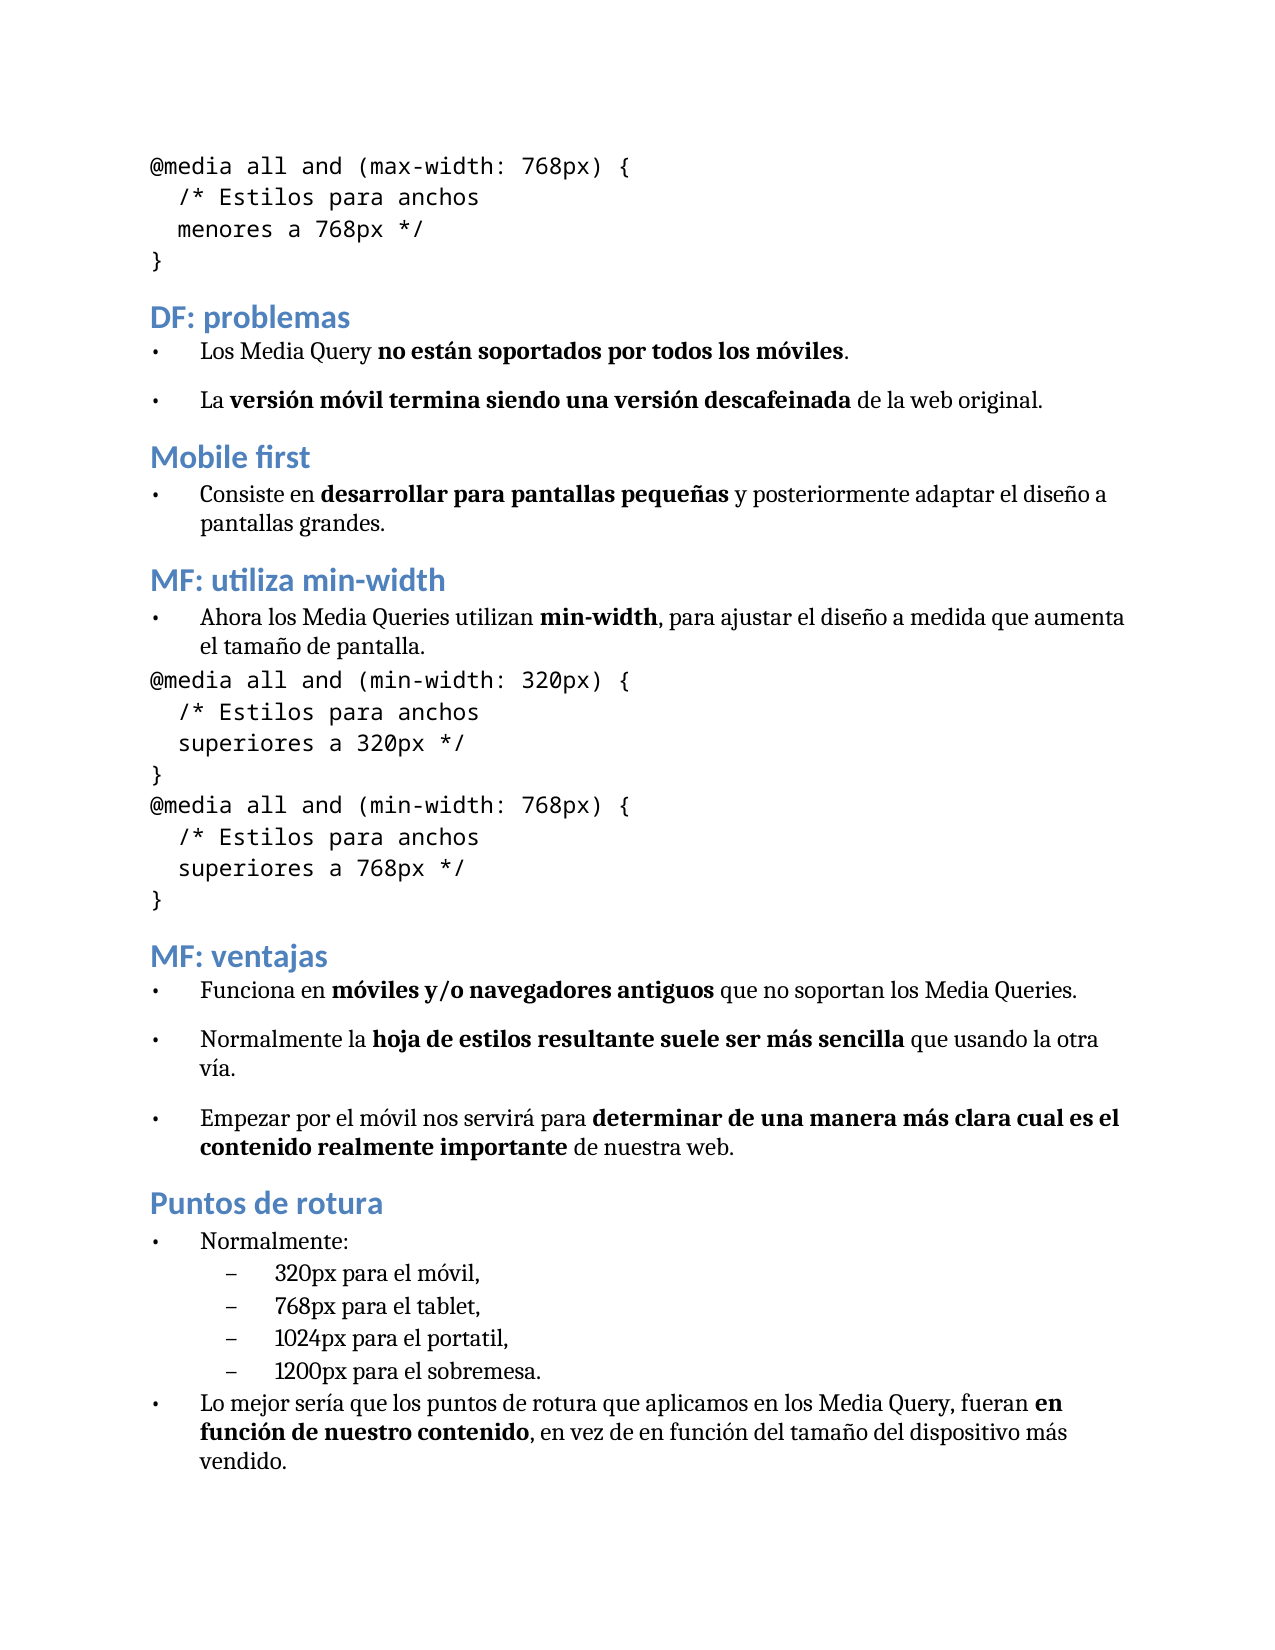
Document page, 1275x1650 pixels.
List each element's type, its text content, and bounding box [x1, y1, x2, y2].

subtitle DF: problemas [150, 296, 1125, 337]
list Empezar por el móvil nos servirá para determinar de una manera más clara cual es el contenido realmente importante de nuestra web. [150, 1104, 1125, 1161]
list 1024px para el portatil, [225, 1324, 1125, 1353]
list 1200px para el sobremesa. [225, 1357, 1125, 1385]
list La versión móvil termina siendo una versión descafeinada de la web original. [150, 386, 1125, 415]
list Ahora los Media Queries utilizan min-width, para ajustar el diseño a medida que aumenta el tamaño de pantalla. [150, 603, 1125, 661]
list Los Media Query no están soportados por todos los móviles. [150, 337, 1125, 365]
text @media all and (max-width: 768px) { /* Estilos para anchos menores a 768px */ } [150, 150, 1125, 275]
list Normalmente la hoja de estilos resultante suele ser más sencilla que usando la otra vía. [150, 1025, 1125, 1083]
list Lo mejor sería que los puntos de rotura que aplicamos en los Media Query, fueran en función de nuestro contenido, en vez de en función del tamaño del dispositivo más vendido. [150, 1389, 1125, 1475]
subtitle Mobile first [150, 436, 1125, 476]
subtitle MF: utiliza min-width [150, 558, 1125, 599]
subtitle Puntos de rotura [150, 1182, 1125, 1223]
list Consiste en desarrollar para pantallas pequeñas y posteriormente adaptar el diseño a pantallas grandes. [150, 480, 1125, 538]
subtitle MF: ventajas [150, 935, 1125, 976]
list 768px para el tablet, [225, 1292, 1125, 1320]
list 320px para el móvil, [225, 1259, 1125, 1288]
list Funciona en móviles y/o navegadores antiguos que no soportan los Media Queries. [150, 976, 1125, 1004]
text @media all and (min-width: 320px) { /* Estilos para anchos superiores a 320px */ } @media all and (min-width: 768px) { /* Estilos para anchos superiores a 768px */ } [150, 664, 1125, 914]
list Normalmente: [150, 1227, 1125, 1255]
